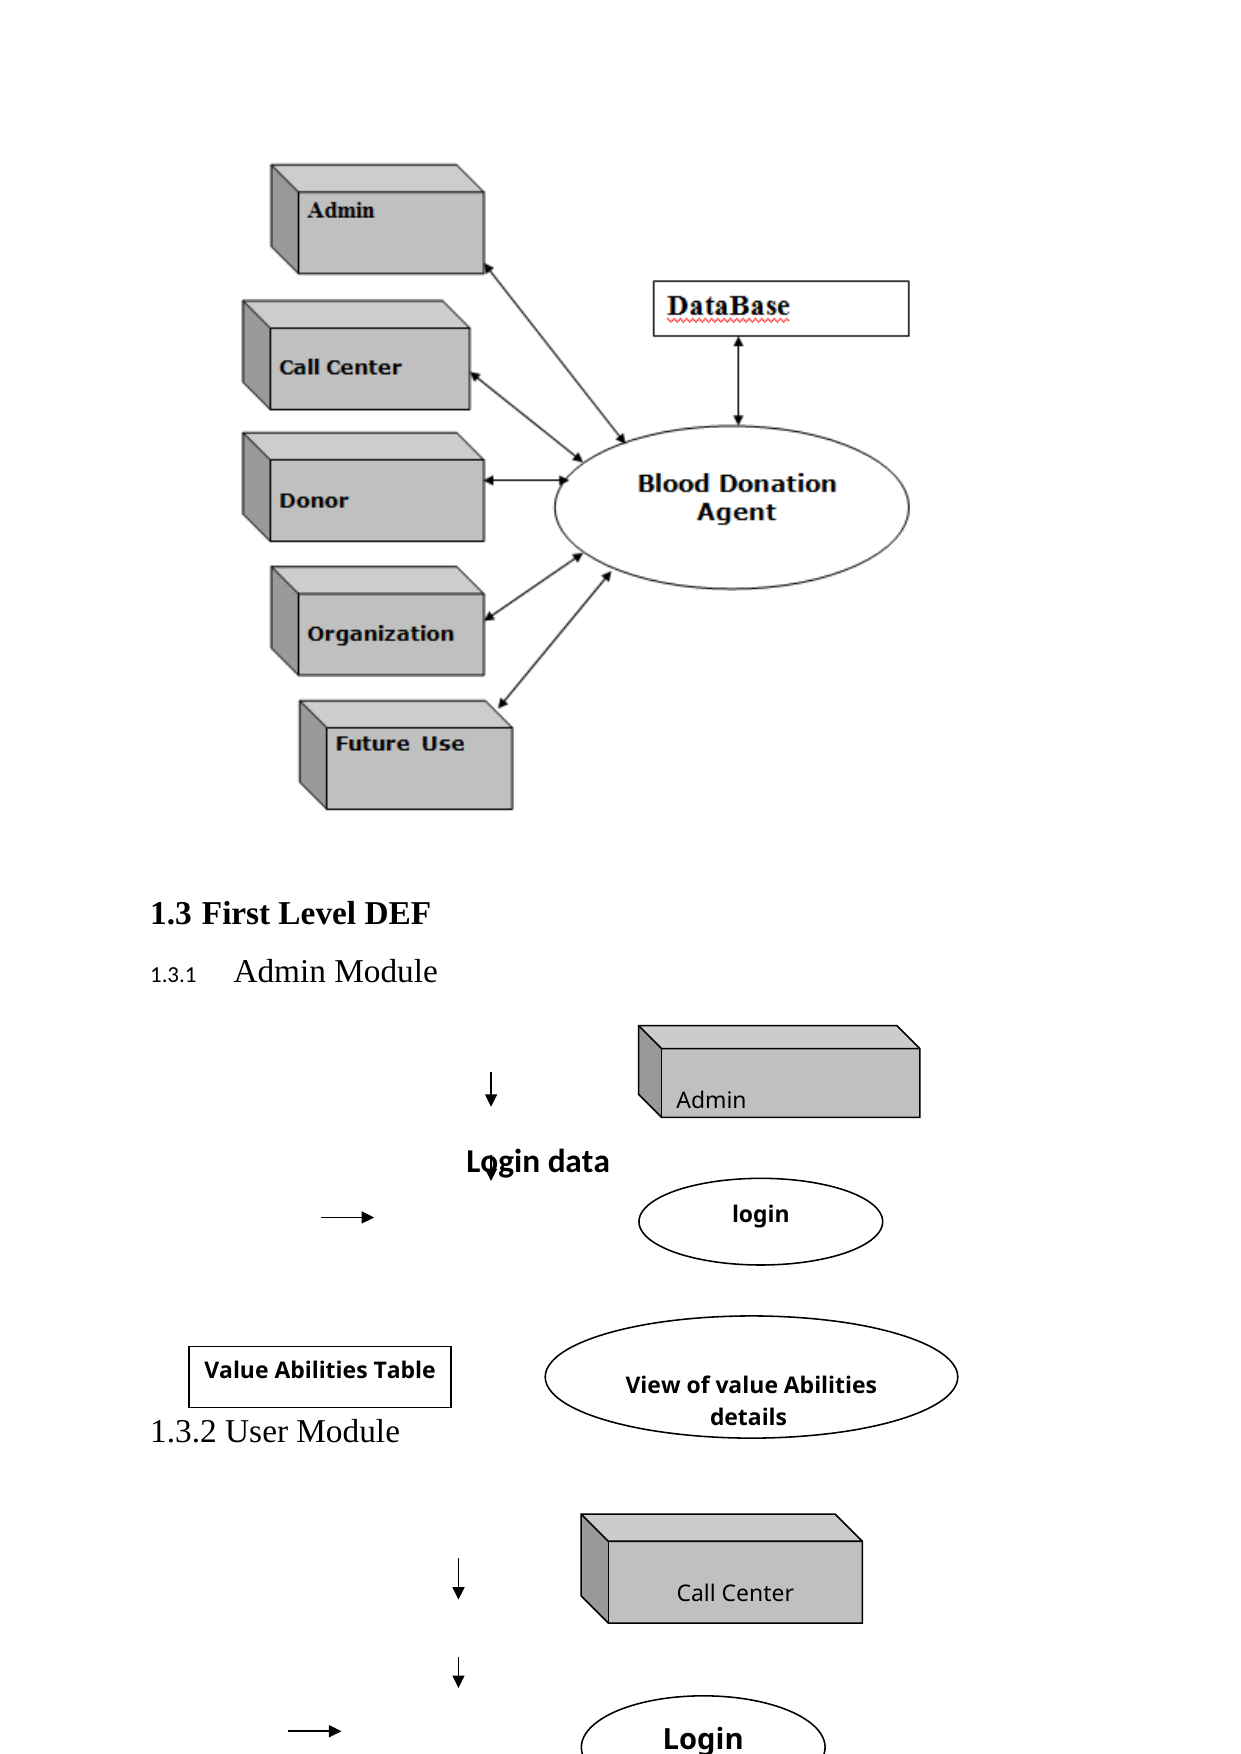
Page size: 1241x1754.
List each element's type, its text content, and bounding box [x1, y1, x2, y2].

list User Module [150, 1411, 1090, 1449]
list Admin Module [150, 951, 1090, 989]
picture [201, 150, 959, 837]
list First Level DEF [150, 893, 1090, 932]
